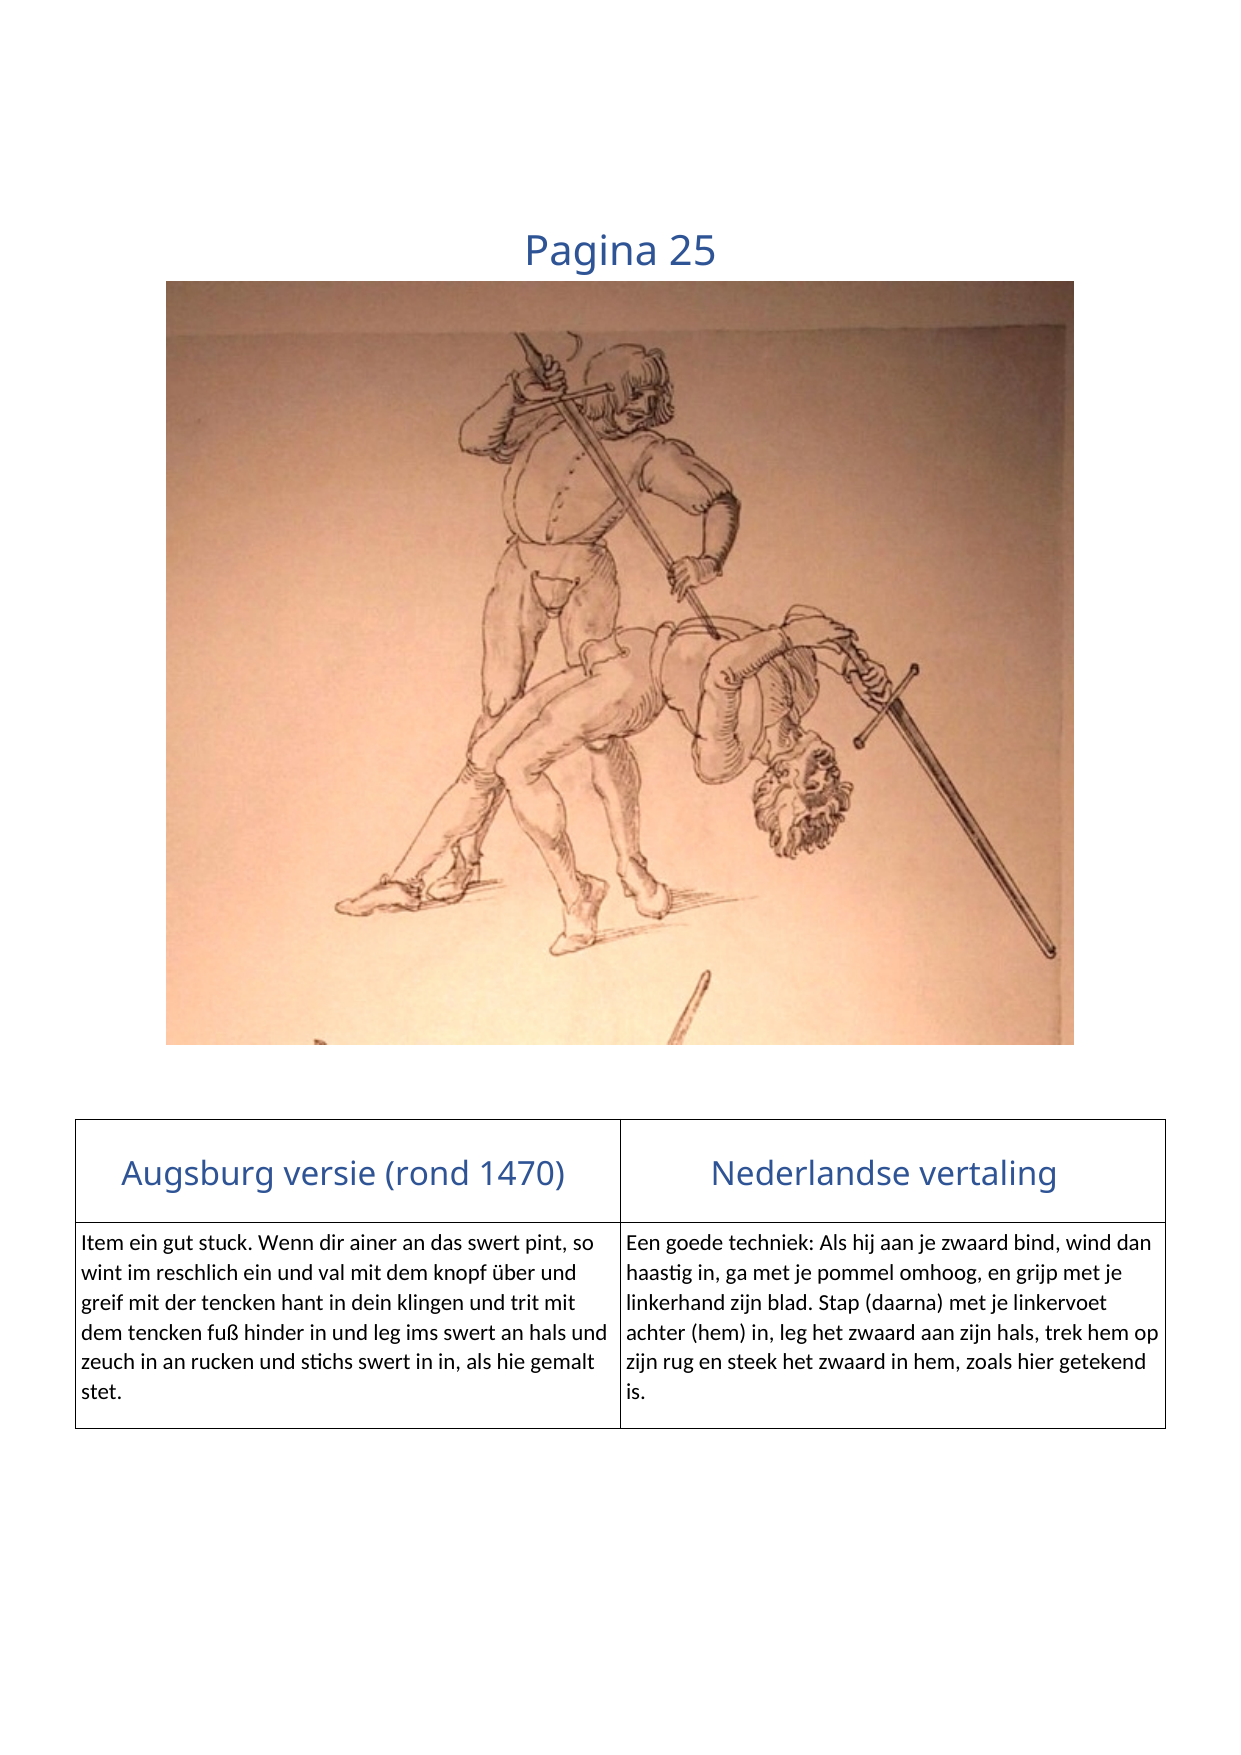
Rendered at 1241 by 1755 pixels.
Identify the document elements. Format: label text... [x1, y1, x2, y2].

picture [166, 281, 1074, 1045]
table_header Augsburg versie (rond 1470) [76, 1120, 620, 1222]
table_cell Een goede techniek: Als hij aan je zwaard bind, wind dan haastig in, ga met je pommel omhoog, en grijp met je linkerhand zijn blad. Stap (daarna) met je linkervoet achter (hem) in, leg het zwaard aan zijn hals, trek hem op zijn rug en steek het zwaard in hem, zoals hier getekend is. [621, 1223, 1165, 1428]
table_header Nederlandse vertaling [621, 1120, 1165, 1222]
table_cell Item ein gut stuck. Wenn dir ainer an das swert pint, so wint im reschlich ein und val mit dem knopf über und greif mit der tencken hant in dein klingen und trit mit dem tencken fuß hinder in und leg ims swert an hals und zeuch in an rucken und stichs swert in in, als hie gemalt stet. [76, 1223, 620, 1428]
subtitle Pagina 25 [75, 221, 1165, 278]
